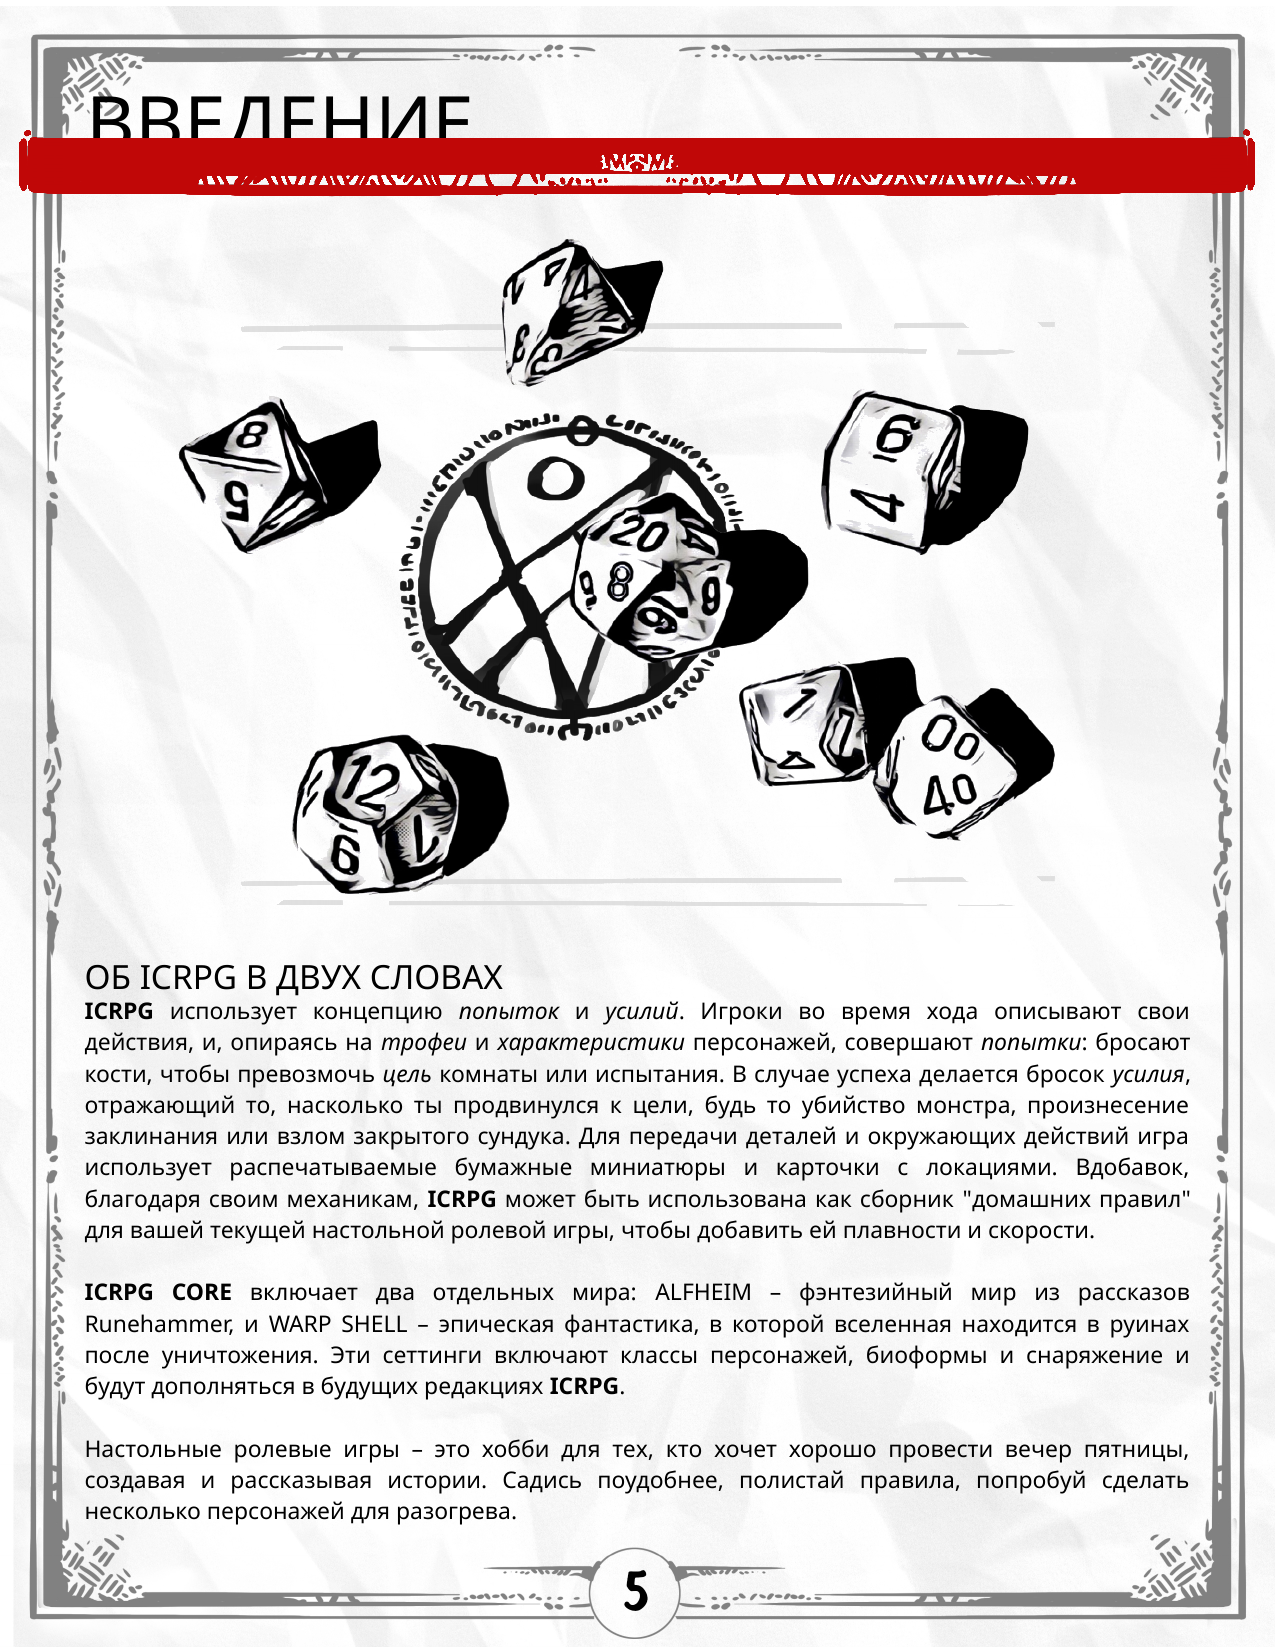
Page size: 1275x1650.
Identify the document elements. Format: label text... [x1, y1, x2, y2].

text Настольные ролевые игры – это хобби для тех, кто хочет хорошо провести вечер пятницы, создавая и рассказывая истории. Садись поудобнее, полистай правила, попробуй сделать несколько персонажей для разогрева. [84, 1432, 1191, 1526]
picture [0, 6, 1275, 1647]
subtitle ОБ ICRPG В ДВУХ СЛОВАХ [295, 968, 1275, 995]
text ICRPG CORE включает два отдельных мира: ALFHEIM – фэнтезийный мир из рассказов Runehammer, и WARP SHELL – эпическая фантастика, в которой вселенная находится в руинах после уничтожения. Эти сеттинги включают классы персонажей, биоформы и снаряжение и будут дополняться в будущих редакциях ICRPG. [84, 1276, 1191, 1401]
text ICRPG использует концепцию попыток и усилий. Игроки во время хода описывают свои действия, и, опираясь на трофеи и характеристики персонажей, совершают попытки: бросают кости, чтобы превозмочь цель комнаты или испытания. В случае успеха делается бросок усилия, отражающий то, насколько ты продвинулся к цели, будь то убийство монстра, произнесение заклинания или взлом закрытого сундука. Для передачи деталей и окружающих действий игра использует распечатываемые бумажные миниатюры и карточки с локациями. Вдобавок, благодаря своим механикам, ICRPG может быть использована как сборник "домашних правил" для вашей текущей настольной ролевой игры, чтобы добавить ей плавности и скорости. [84, 995, 1191, 1245]
subtitle ОБ ICRPG В ДВУХ СЛОВАХ [84, 968, 284, 995]
